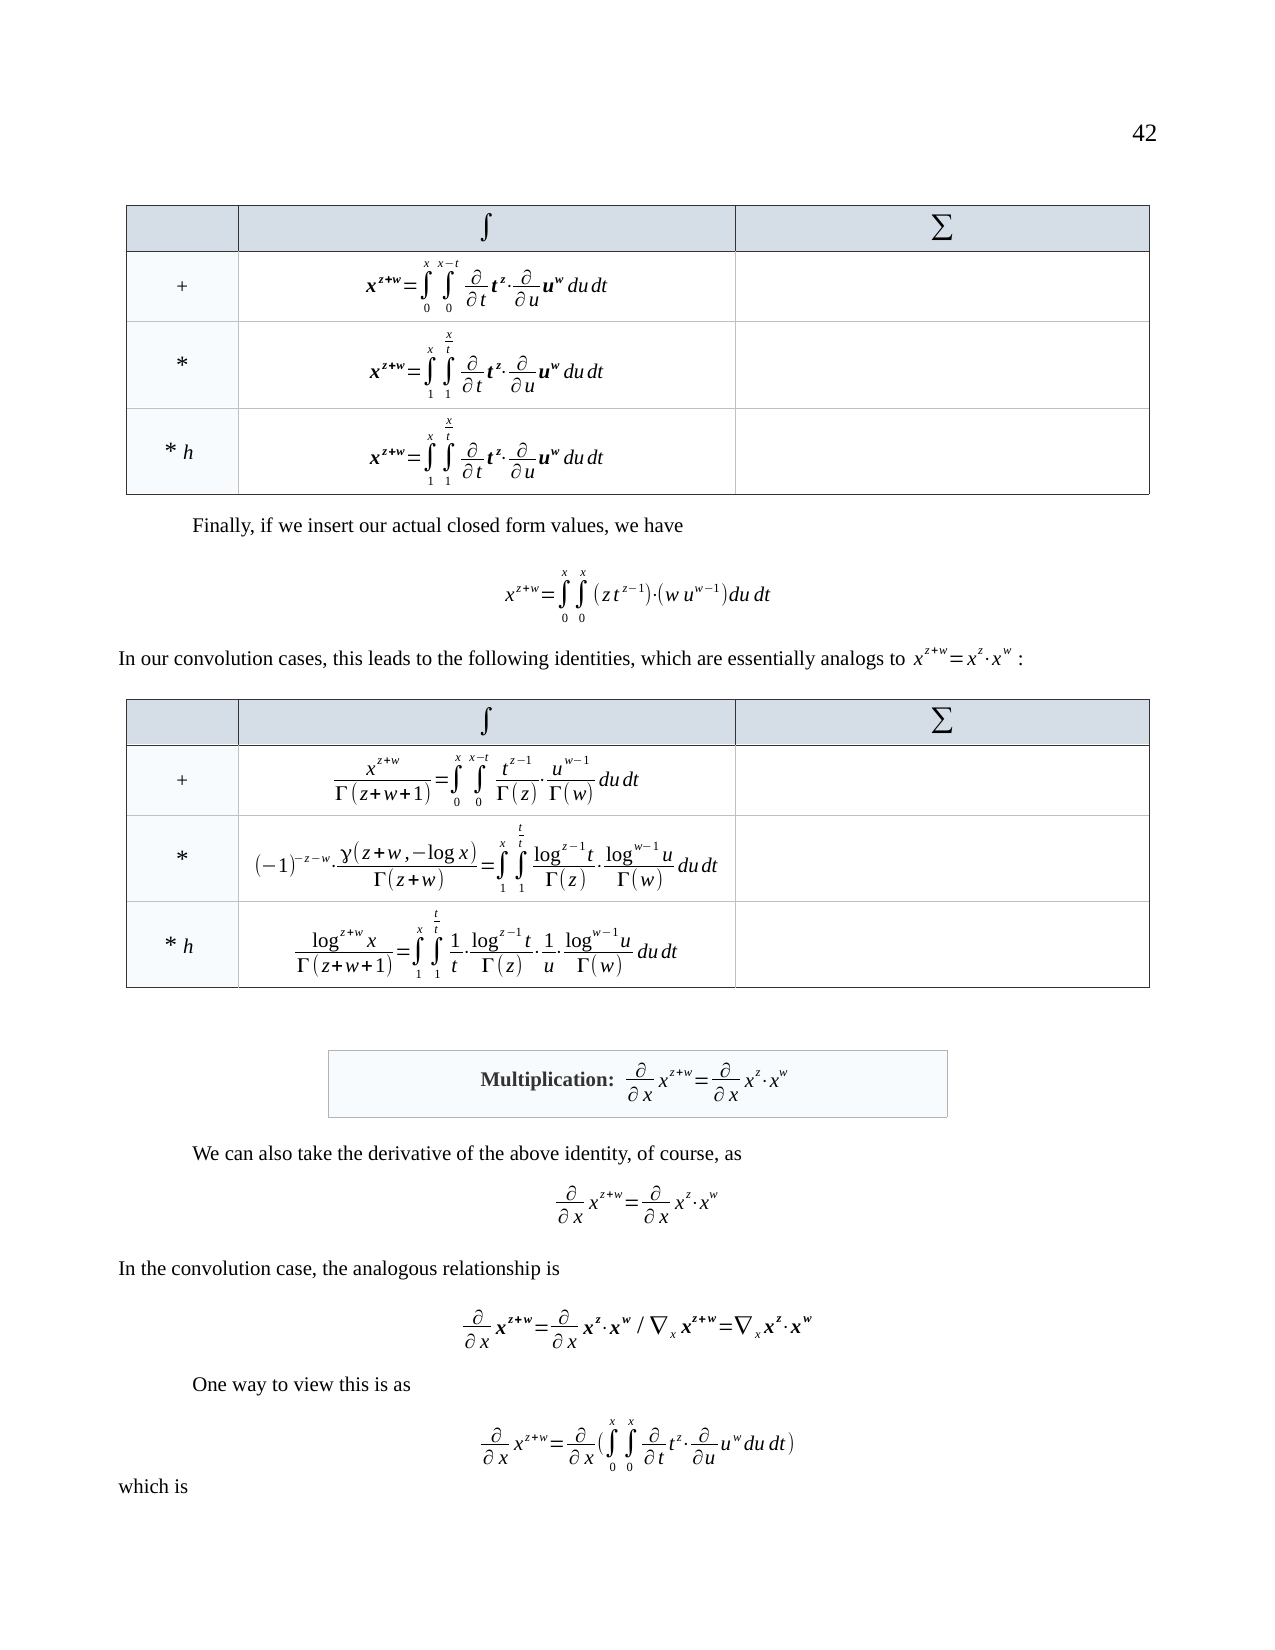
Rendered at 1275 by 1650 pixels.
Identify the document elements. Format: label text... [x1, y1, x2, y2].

table_cell + [127, 252, 238, 321]
table_cell [239, 322, 735, 407]
table_cell * [127, 409, 238, 493]
table_cell [736, 746, 1149, 815]
table_cell [736, 252, 1149, 321]
table_cell [736, 322, 1149, 407]
table_header [239, 206, 735, 251]
text Finally, if we insert our actual closed form values, we have [118, 513, 1157, 537]
table_cell * [127, 816, 238, 901]
table_cell * [127, 322, 238, 407]
table_cell + [127, 746, 238, 815]
table_cell [239, 409, 735, 493]
text We can also take the derivative of the above identity, of course, as [118, 1141, 1157, 1165]
table_cell [239, 816, 735, 901]
table_header [736, 700, 1149, 744]
text / [118, 1309, 1157, 1352]
table_header [239, 700, 735, 744]
table_cell [239, 902, 735, 987]
text In our convolution cases, this leads to the following identities, which are essentially analogs to: [118, 644, 1157, 670]
table_header [736, 206, 1149, 251]
text One way to view this is as [118, 1371, 1157, 1396]
table_cell [736, 409, 1149, 493]
table_cell [736, 816, 1149, 901]
text Multiplication: [329, 1051, 947, 1117]
table_cell [239, 252, 735, 321]
table_header [127, 700, 238, 744]
text In the convolution case, the analogous relationship is [118, 1256, 1157, 1280]
table_cell * [127, 902, 238, 987]
table_cell [239, 746, 735, 815]
table_header [127, 206, 238, 251]
table_cell [736, 902, 1149, 987]
text which is [118, 1474, 1157, 1498]
